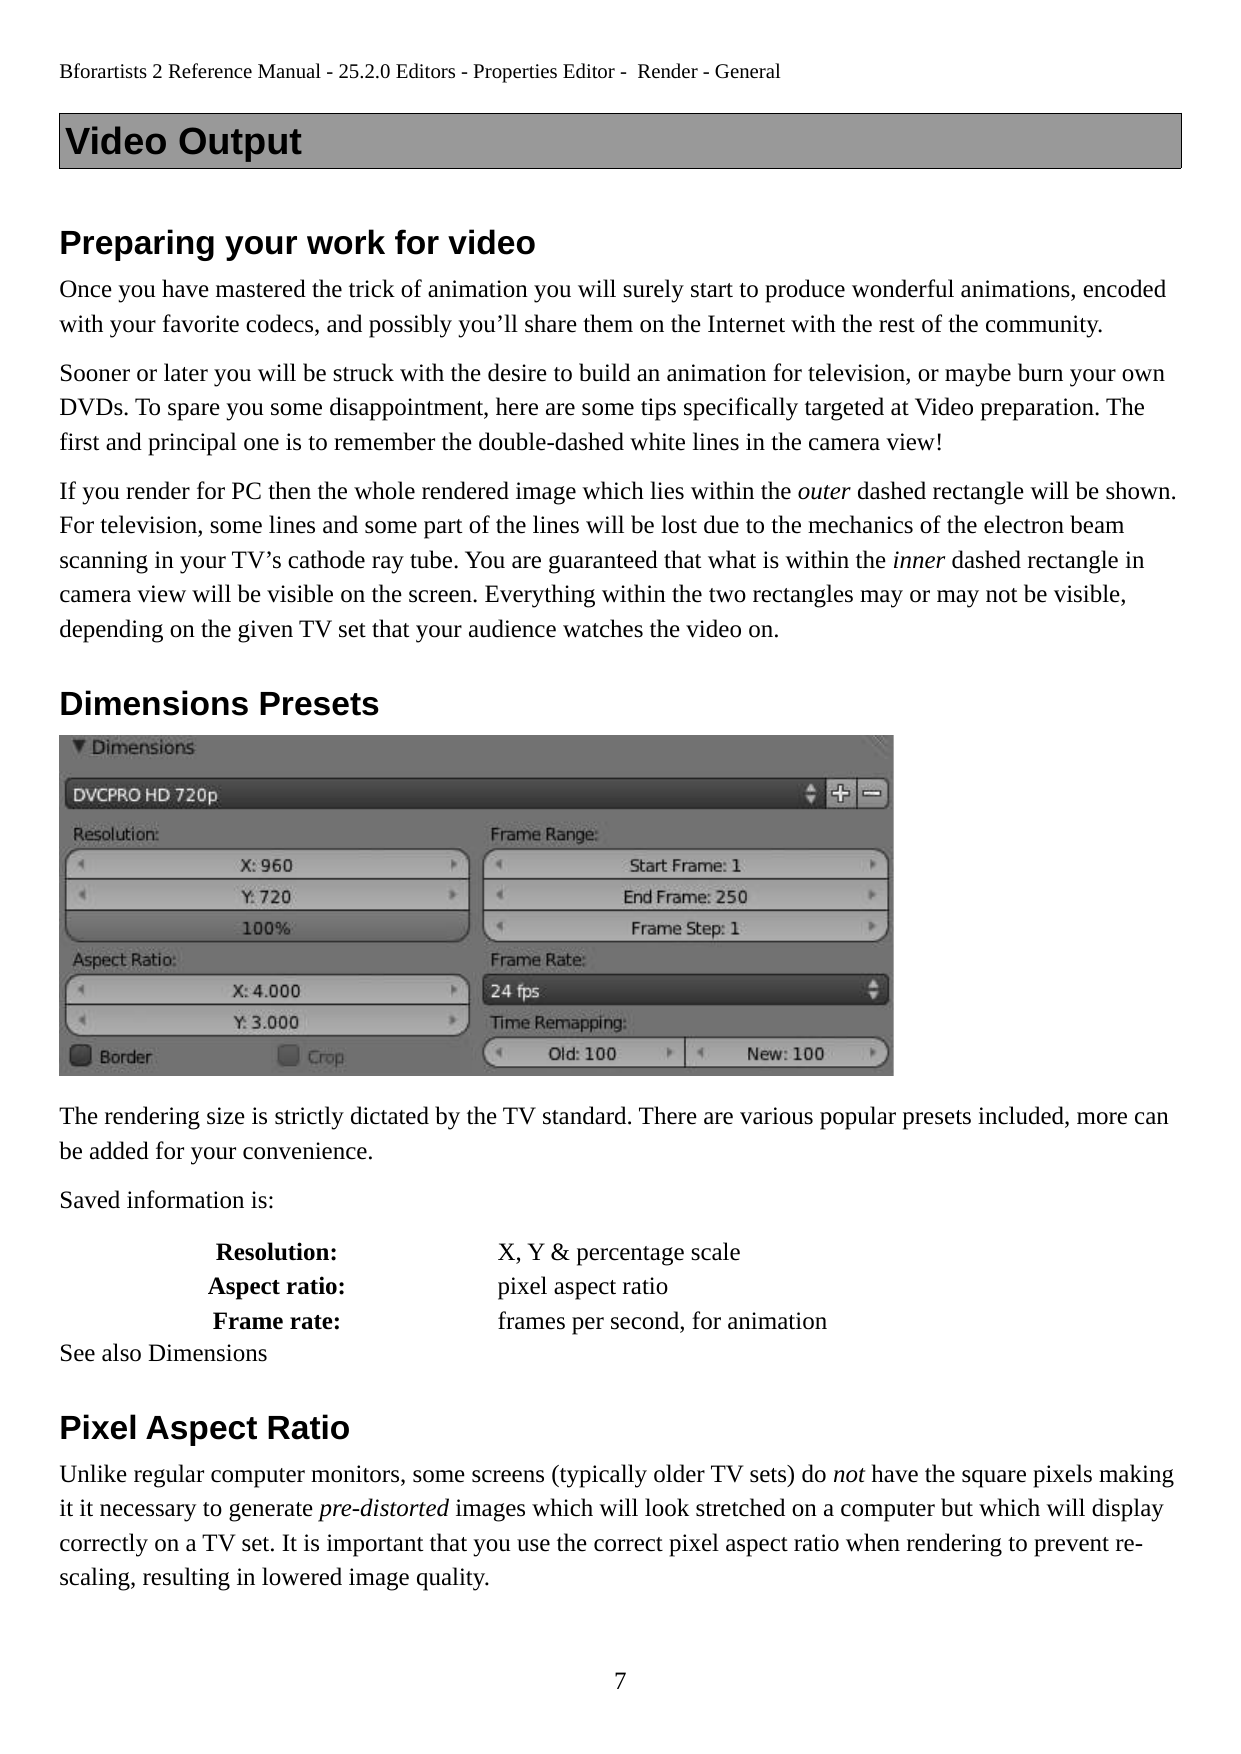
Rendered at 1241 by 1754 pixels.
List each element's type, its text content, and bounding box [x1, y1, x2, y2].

text See also Dimensions [59, 1338, 1181, 1366]
subtitle Dimensions Presets [59, 684, 1181, 722]
text Unlike regular computer monitors, some screens (typically older TV sets) do not have the square pixels making it it necessary to generate pre-distorted images which will look stretched on a computer but which will display correctly on a TV set. It is important that you use the correct pixel aspect ratio when rendering to prevent re-scaling, resulting in lowered image quality. [59, 1459, 1181, 1591]
text The rendering size is strictly dictated by the TV standard. There are various popular presets included, more can be added for your convenience. [59, 1101, 1181, 1164]
table_cell frames per second, for animation [495, 1303, 1118, 1338]
table_header X, Y & percentage scale [495, 1234, 1118, 1268]
text If you render for PC then the whole rendered image which lies within the outer dashed rectangle will be shown. For television, some lines and some part of the lines will be lost due to the mechanics of the electron beam scanning in your TV’s cathode ray tube. You are guaranteed that what is within the inner dashed rectangle in camera view will be visible on the screen. Everything within the two rectangles may or may not be visible, depending on the given TV set that your audience watches the video on. [59, 476, 1181, 643]
text Once you have mastered the trick of animation you will surely start to produce wonderful animations, encoded with your favorite codecs, and possibly you’ll share them on the Internet with the rest of the community. [59, 274, 1181, 338]
table_header Resolution: [59, 1234, 494, 1268]
table_cell Aspect ratio: [59, 1269, 494, 1303]
table_header Video Output [60, 114, 1181, 168]
subtitle Preparing your work for video [59, 223, 1181, 262]
subtitle Pixel Aspect Ratio [59, 1408, 1181, 1446]
text Saved information is: [59, 1185, 1181, 1214]
table_cell pixel aspect ratio [495, 1269, 1118, 1303]
text Sooner or later you will be struck with the desire to build an animation for television, or maybe burn your own DVDs. To spare you some disappointment, here are some tips specifically targeted at Video preparation. The first and principal one is to remember the double-dashed white lines in the camera view! [59, 358, 1181, 456]
picture [59, 735, 894, 1076]
table_cell Frame rate: [59, 1303, 494, 1338]
